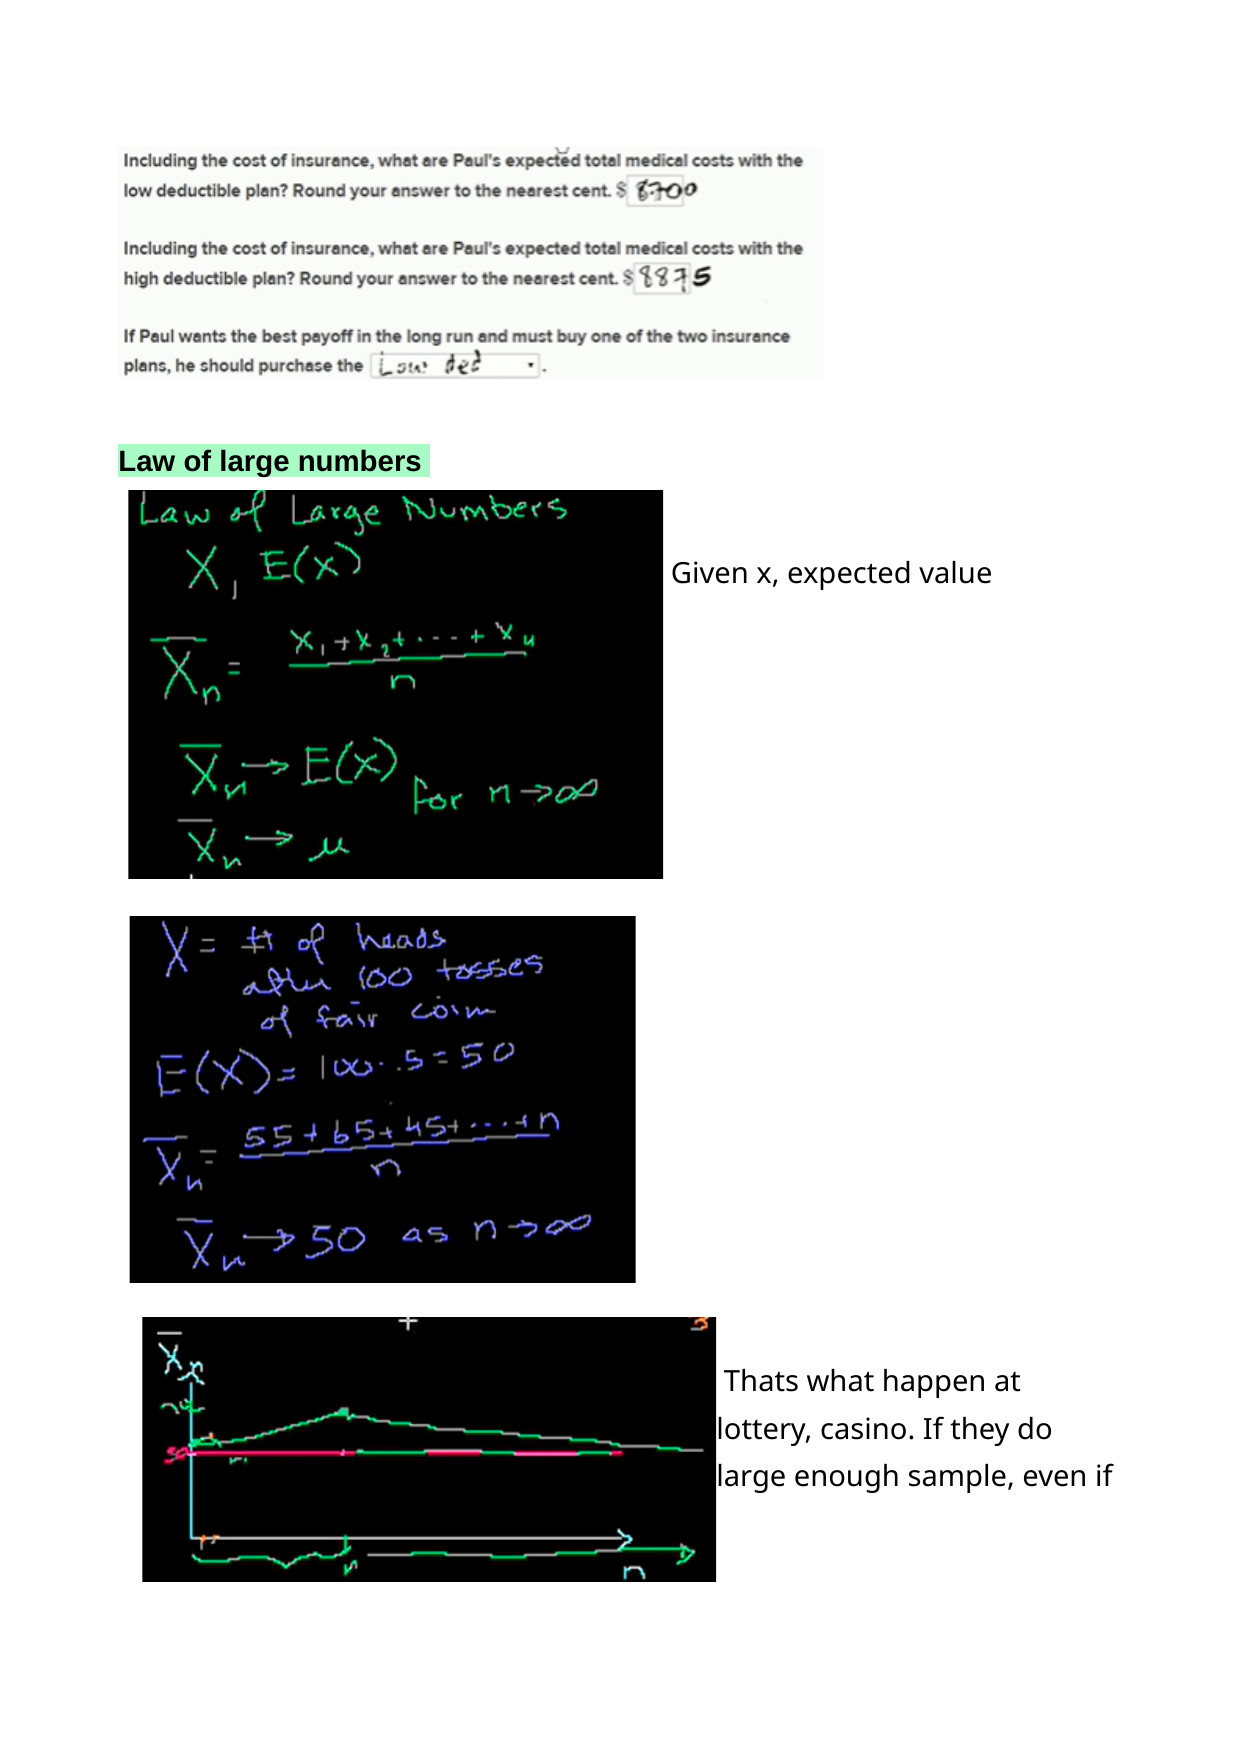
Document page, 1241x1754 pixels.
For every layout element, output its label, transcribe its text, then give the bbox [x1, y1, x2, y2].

picture [142, 1317, 717, 1582]
picture [117, 147, 823, 379]
text Thats what happen at lottery, casino. If they do large enough sample, even if [717, 1361, 1122, 1495]
picture [129, 916, 636, 1283]
subtitle Law of large numbers [430, 444, 1122, 477]
text [118, 1361, 142, 1495]
picture [128, 490, 664, 879]
text Given x, expected value [664, 552, 1122, 592]
